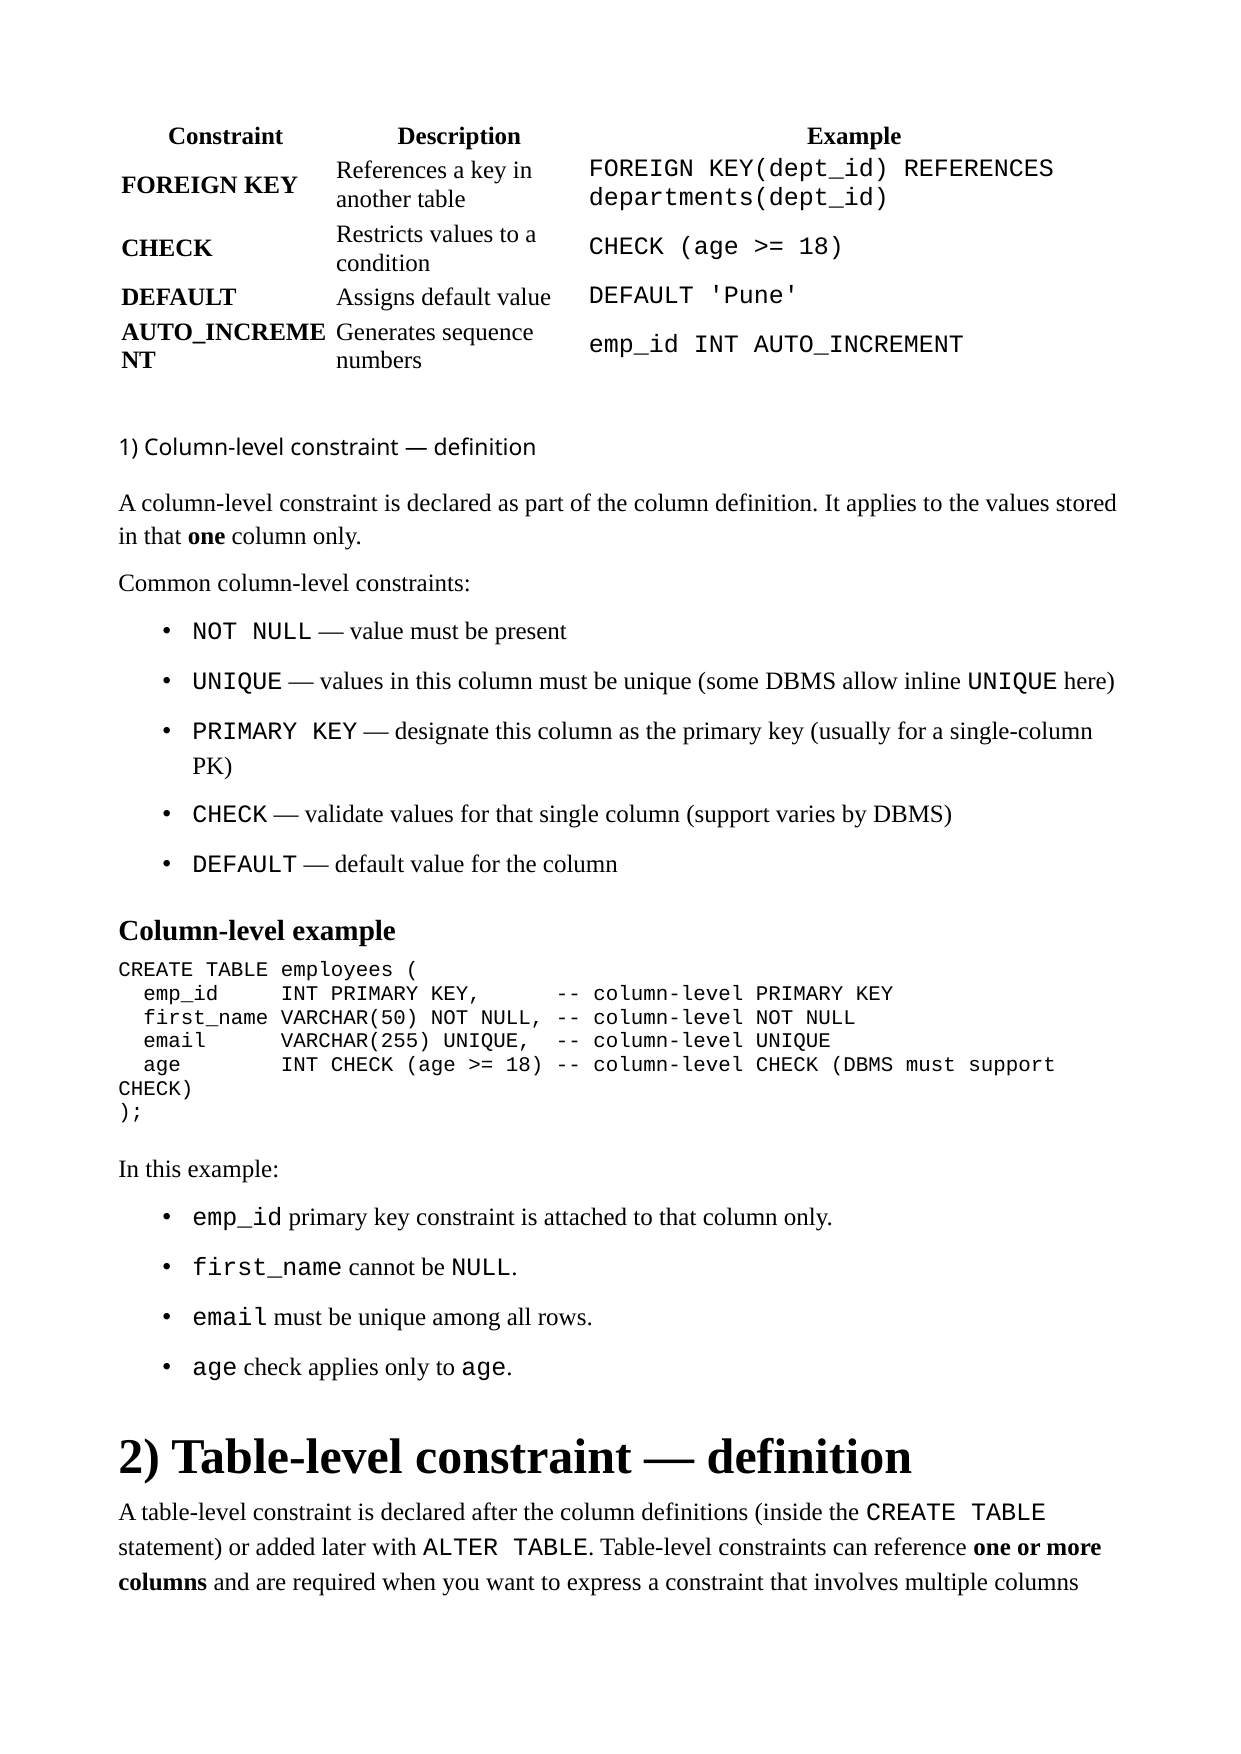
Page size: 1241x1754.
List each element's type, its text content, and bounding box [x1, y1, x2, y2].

list NOT NULL — value must be present [162, 616, 1122, 647]
table_header Constraint [118, 118, 333, 153]
list PRIMARY KEY — designate this column as the primary key (usually for a single-column PK) [162, 716, 1122, 780]
table_cell Assigns default value [333, 279, 586, 314]
table_cell DEFAULT 'Pune' [586, 279, 1122, 314]
list CHECK — validate values for that single column (support varies by DBMS) [162, 799, 1122, 830]
subtitle 2) Table-level constraint — definition [118, 1427, 1122, 1484]
subtitle 1) Column-level constraint — definition [118, 431, 1122, 462]
text Common column-level constraints: [118, 568, 1122, 597]
list email must be unique among all rows. [162, 1302, 1122, 1333]
text emp_id INT PRIMARY KEY, -- column-level PRIMARY KEY [118, 983, 1122, 1007]
text ); [118, 1101, 1122, 1125]
text A table-level constraint is declared after the column definitions (inside the CREATE TABLE statement) or added later with ALTER TABLE. Table-level constraints can reference one or more columns and are required when you want to express a constraint that involves multiple columns [118, 1497, 1122, 1596]
text first_name VARCHAR(50) NOT NULL, -- column-level NOT NULL [118, 1007, 1122, 1030]
table_header Example [586, 118, 1122, 153]
table_cell FOREIGN KEY(dept_id) REFERENCES departments(dept_id) [586, 153, 1122, 216]
list age check applies only to age. [162, 1352, 1122, 1383]
list emp_id primary key constraint is attached to that column only. [162, 1202, 1122, 1233]
table_cell DEFAULT [118, 279, 333, 314]
table_header Description [333, 118, 586, 153]
table_cell CHECK [118, 216, 333, 279]
table_cell emp_id INT AUTO_INCREMENT [586, 314, 1122, 377]
table_cell AUTO_INCREMENT [118, 314, 333, 377]
text CREATE TABLE employees ( [118, 959, 1122, 983]
text A column-level constraint is declared as part of the column definition. It applies to the values stored in that one column only. [118, 488, 1122, 550]
list first_name cannot be NULL. [162, 1252, 1122, 1283]
table_cell FOREIGN KEY [118, 153, 333, 216]
text age INT CHECK (age >= 18) -- column-level CHECK (DBMS must support CHECK) [118, 1054, 1122, 1101]
text email VARCHAR(255) UNIQUE, -- column-level UNIQUE [118, 1030, 1122, 1054]
table_cell References a key in another table [333, 153, 586, 216]
list UNIQUE — values in this column must be unique (some DBMS allow inline UNIQUE here) [162, 666, 1122, 697]
text In this example: [118, 1154, 1122, 1183]
table_cell Restricts values to a condition [333, 216, 586, 279]
table_cell CHECK (age >= 18) [586, 216, 1122, 279]
list DEFAULT — default value for the column [162, 849, 1122, 880]
subtitle Column-level example [118, 913, 1122, 947]
table_cell Generates sequence numbers [333, 314, 586, 377]
